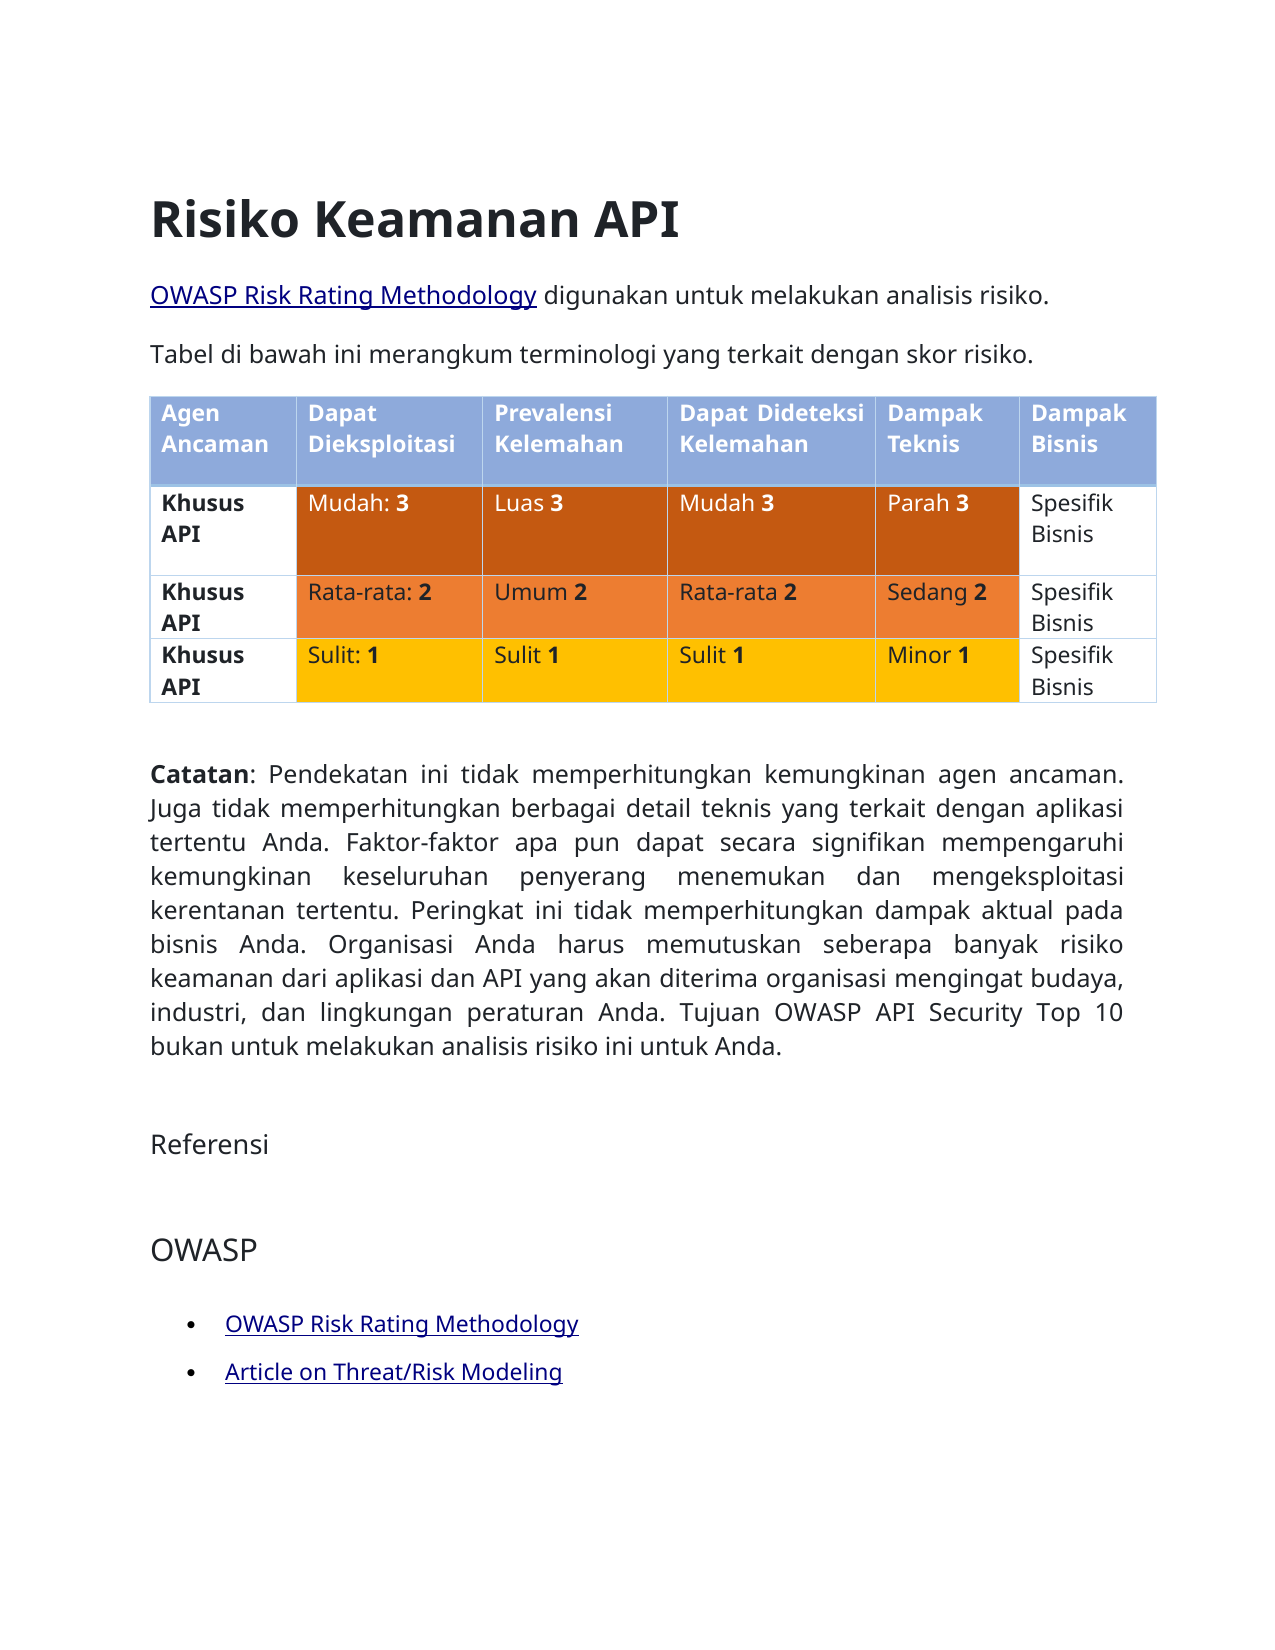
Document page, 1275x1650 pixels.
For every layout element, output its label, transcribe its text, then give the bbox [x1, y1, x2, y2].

table_cell Sulit 1 [483, 639, 667, 702]
table_cell Spesifik Bisnis [1020, 576, 1156, 638]
table_header Dampak Bisnis [1020, 397, 1156, 484]
table_cell Sulit 1 [668, 639, 875, 702]
list OWASP Risk Rating Methodology [187, 1308, 1125, 1340]
subtitle Referensi [150, 1126, 1125, 1162]
table_cell Spesifik Bisnis [1020, 487, 1156, 575]
table_cell Rata-rata: 2 [297, 576, 482, 638]
text Catatan: Pendekatan ini tidak memperhitungkan kemungkinan agen ancaman. Juga tidak memperhitungkan berbagai detail teknis yang terkait dengan aplikasi tertentu Anda. Faktor-faktor apa pun dapat secara signifikan mempengaruhi kemungkinan keseluruhan penyerang menemukan dan mengeksploitasi kerentanan tertentu. Peringkat ini tidak memperhitungkan dampak aktual pada bisnis Anda. Organisasi Anda harus memutuskan seberapa banyak risiko keamanan dari aplikasi dan API yang akan diterima organisasi mengingat budaya, industri, dan lingkungan peraturan Anda. Tujuan OWASP API Security Top 10 bukan untuk melakukan analisis risiko ini untuk Anda. [150, 757, 1125, 1063]
table_cell Parah 3 [876, 487, 1019, 575]
text Tabel di bawah ini merangkum terminologi yang terkait dengan skor risiko. [150, 336, 1125, 371]
table_cell Rata-rata 2 [668, 576, 875, 638]
subtitle OWASP [150, 1227, 1125, 1270]
table_header Agen Ancaman [151, 397, 296, 484]
table_cell Sedang 2 [876, 576, 1019, 638]
table_header Dapat Dideteksi Kelemahan [668, 397, 875, 484]
subtitle Risiko Keamanan API [150, 184, 1125, 252]
table_header Prevalensi Kelemahan [483, 397, 667, 484]
table_cell Mudah: 3 [297, 487, 482, 575]
table_cell Spesifik Bisnis [1020, 639, 1156, 702]
table_cell Sulit: 1 [297, 639, 482, 702]
table_cell Luas 3 [483, 487, 667, 575]
text OWASP Risk Rating Methodology digunakan untuk melakukan analisis risiko. [150, 277, 1125, 311]
table_header Dapat Dieksploitasi [297, 397, 482, 484]
table_cell Mudah 3 [668, 487, 875, 575]
table_cell Khusus API [151, 487, 296, 575]
table_cell Minor 1 [876, 639, 1019, 702]
table_cell Umum 2 [483, 576, 667, 638]
table_header Dampak Teknis [876, 397, 1019, 484]
list Article on Threat/Risk Modeling [187, 1356, 1125, 1388]
table_cell Khusus API [151, 576, 296, 638]
table_cell Khusus API [151, 639, 296, 702]
